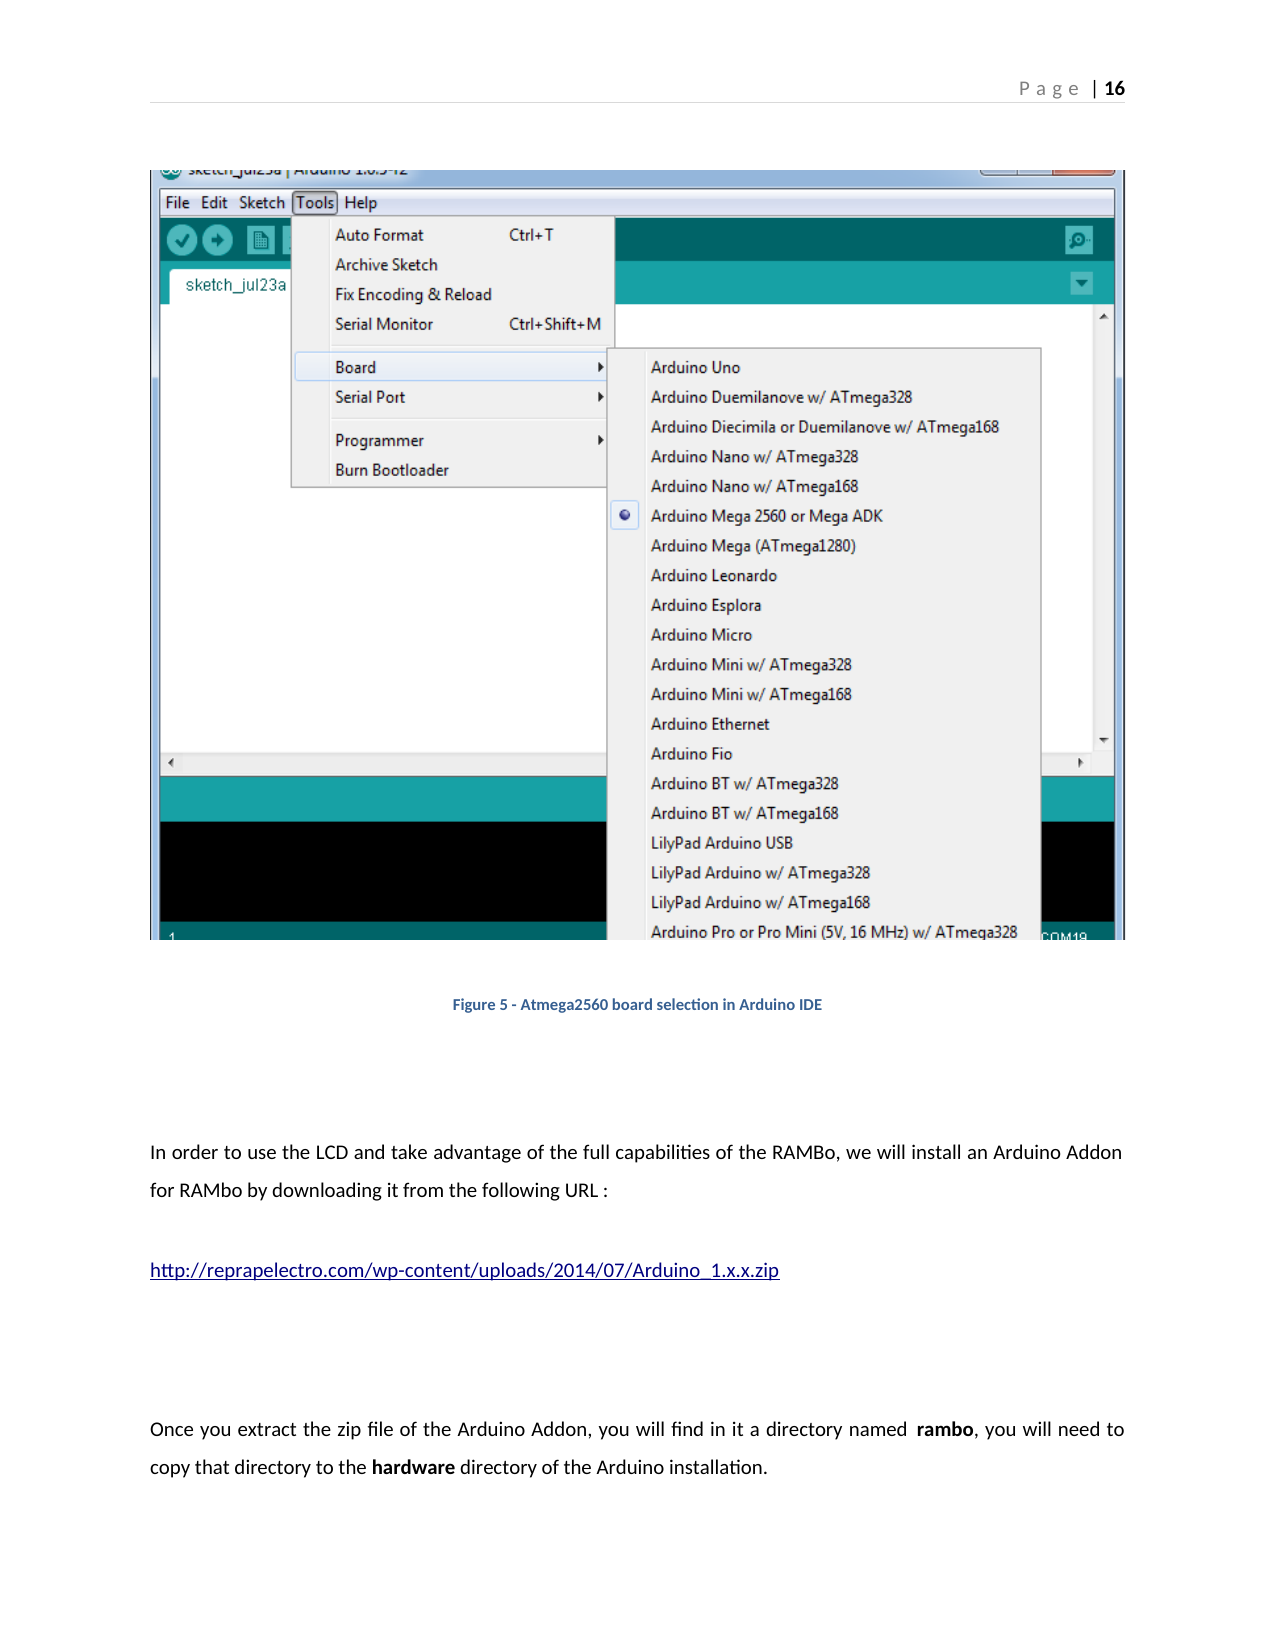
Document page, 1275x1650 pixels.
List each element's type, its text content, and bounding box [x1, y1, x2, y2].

text Once you extract the zip file of the Arduino Addon, you will find in it a directory named rambo, you will need to copy that directory to the hardware directory of the Arduino installation. [150, 1416, 1125, 1480]
text In order to use the LCD and take advantage of the full capabilities of the RAMBo, we will install an Arduino Addon for RAMbo by downloading it from the following URL : [150, 1139, 1125, 1202]
text Figure 5 - Atmega2560 board selection in Arduino IDE [150, 994, 1125, 1014]
text http://reprapelectro.com/wp-content/uploads/2014/07/Arduino_1.x.x.zip [150, 1257, 1125, 1282]
